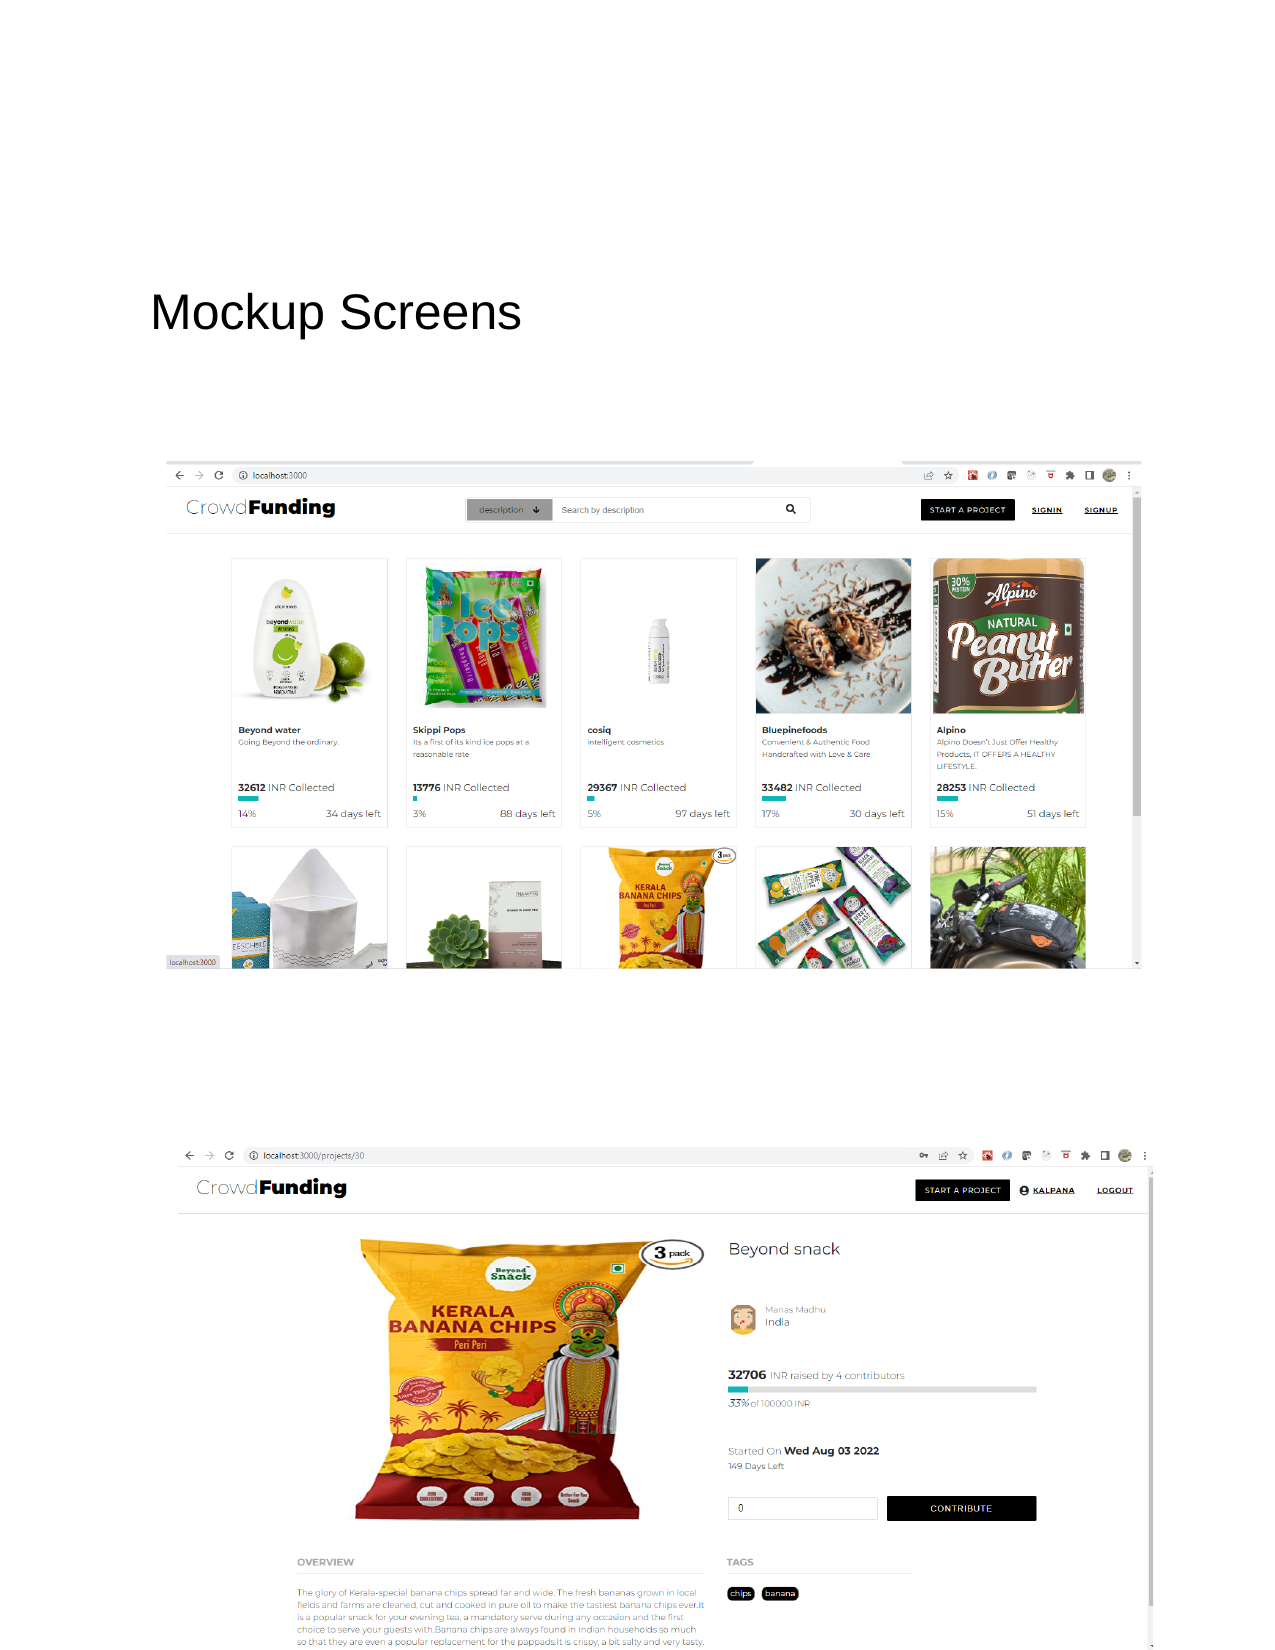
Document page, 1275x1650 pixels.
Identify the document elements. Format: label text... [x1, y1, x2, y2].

picture [166, 461, 1142, 969]
text Mockup Screens [150, 282, 1125, 339]
picture [178, 1146, 1154, 1650]
